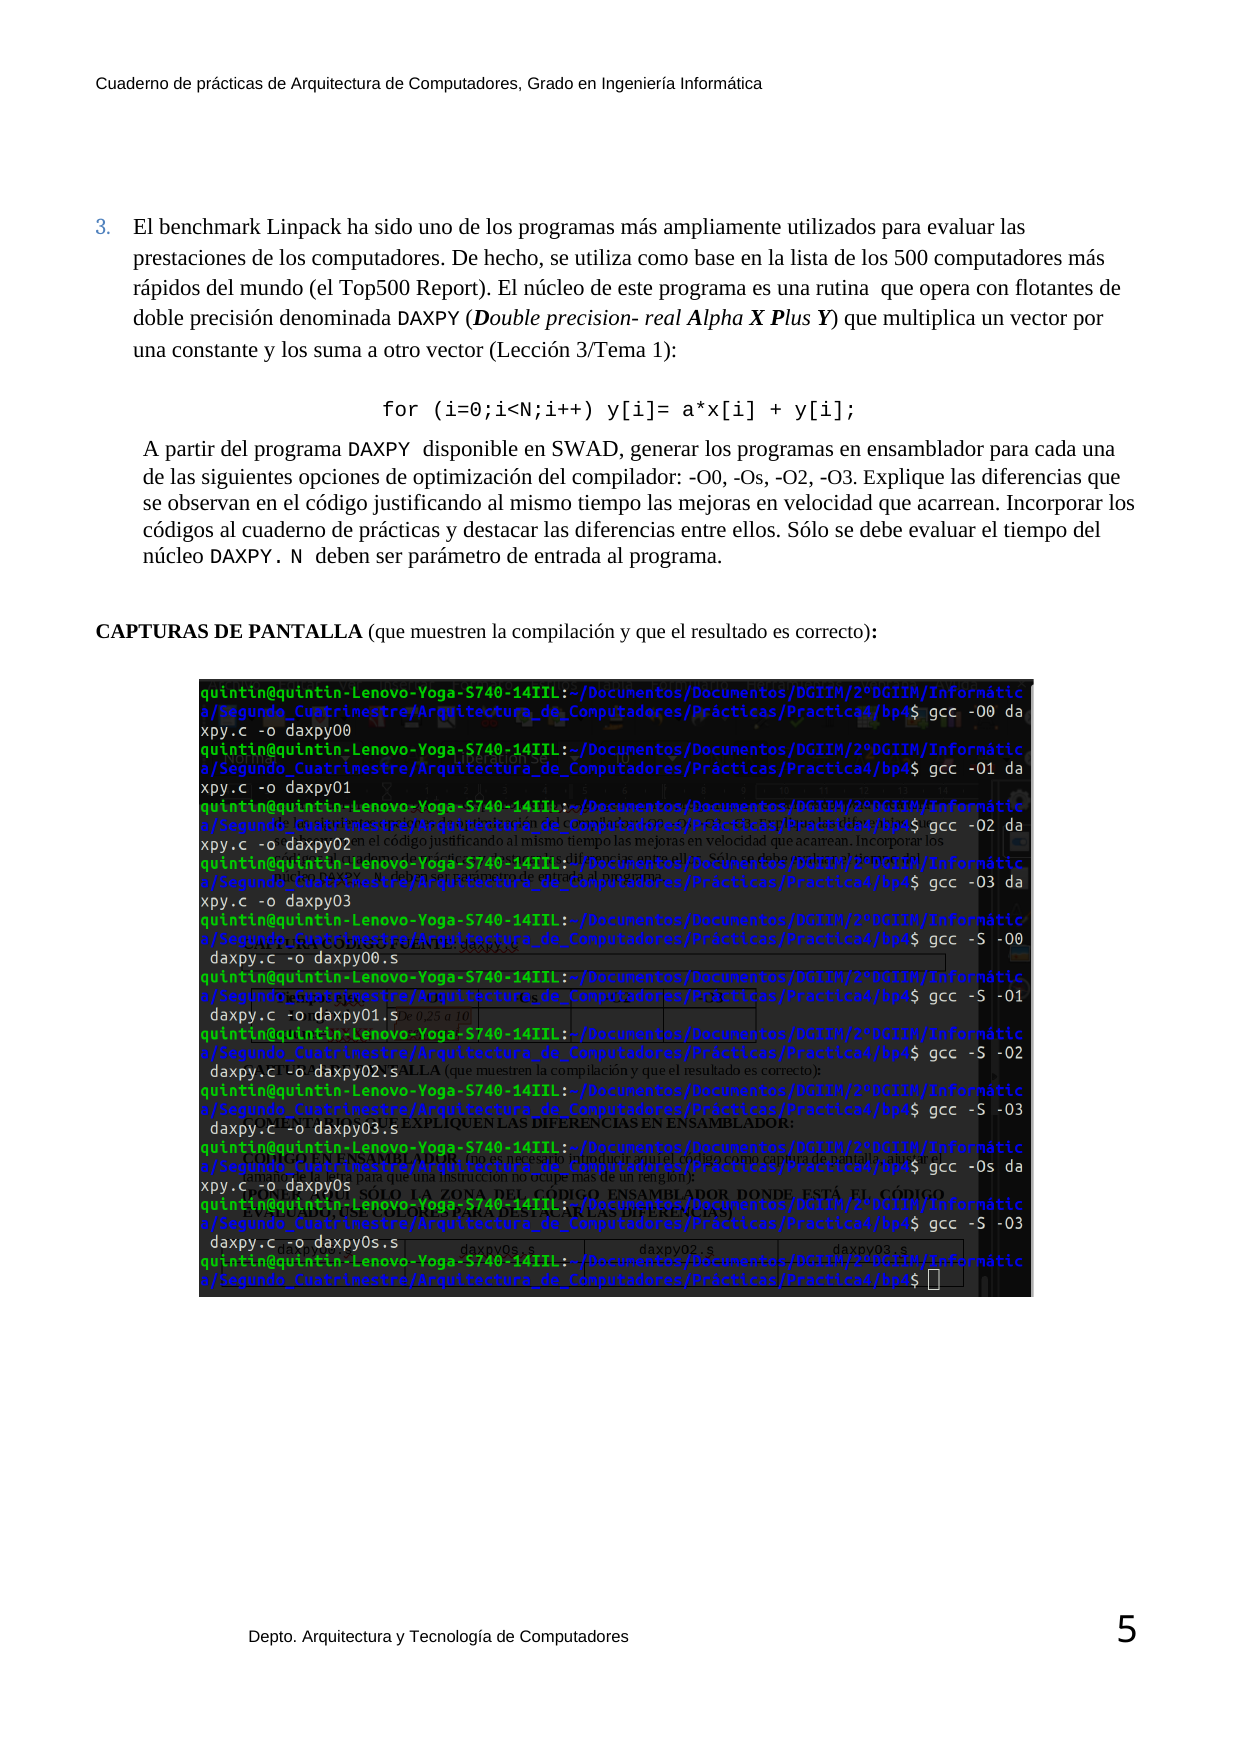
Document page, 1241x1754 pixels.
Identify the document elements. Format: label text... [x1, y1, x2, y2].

list for (i=0;i<N;i++) y[i]= a*x[i] + y[i]; [101, 399, 1137, 423]
list A partir del programa DAXPY disponible en SWAD, generar los programas en ensamblador para cada una de las siguientes opciones de optimización del compilador: -O0, -Os, -O2, -O3. Explique las diferencias que se observan en el código justificando al mismo tiempo las mejoras en velocidad que acarrean. Incorporar los códigos al cuaderno de prácticas y destacar las diferencias entre ellos. Sólo se debe evaluar el tiempo del núcleo DAXPY. N deben ser parámetro de entrada al programa. [143, 435, 1137, 570]
list CAPTURAS DE PANTALLA (que muestren la compilación y que el resultado es correcto): [95, 619, 1137, 643]
picture [199, 679, 1034, 1297]
list El benchmark Linpack ha sido uno de los programas más ampliamente utilizados para evaluar las prestaciones de los computadores. De hecho, se utiliza como base en la lista de los 500 computadores más rápidos del mundo (el Top500 Report). El núcleo de este programa es una rutina que opera con flotantes de doble precisión denominada DAXPY (Double precision- real Alpha X Plus Y) que multiplica un vector por una constante y los suma a otro vector (Lección 3/Tema 1): [95, 213, 1137, 362]
